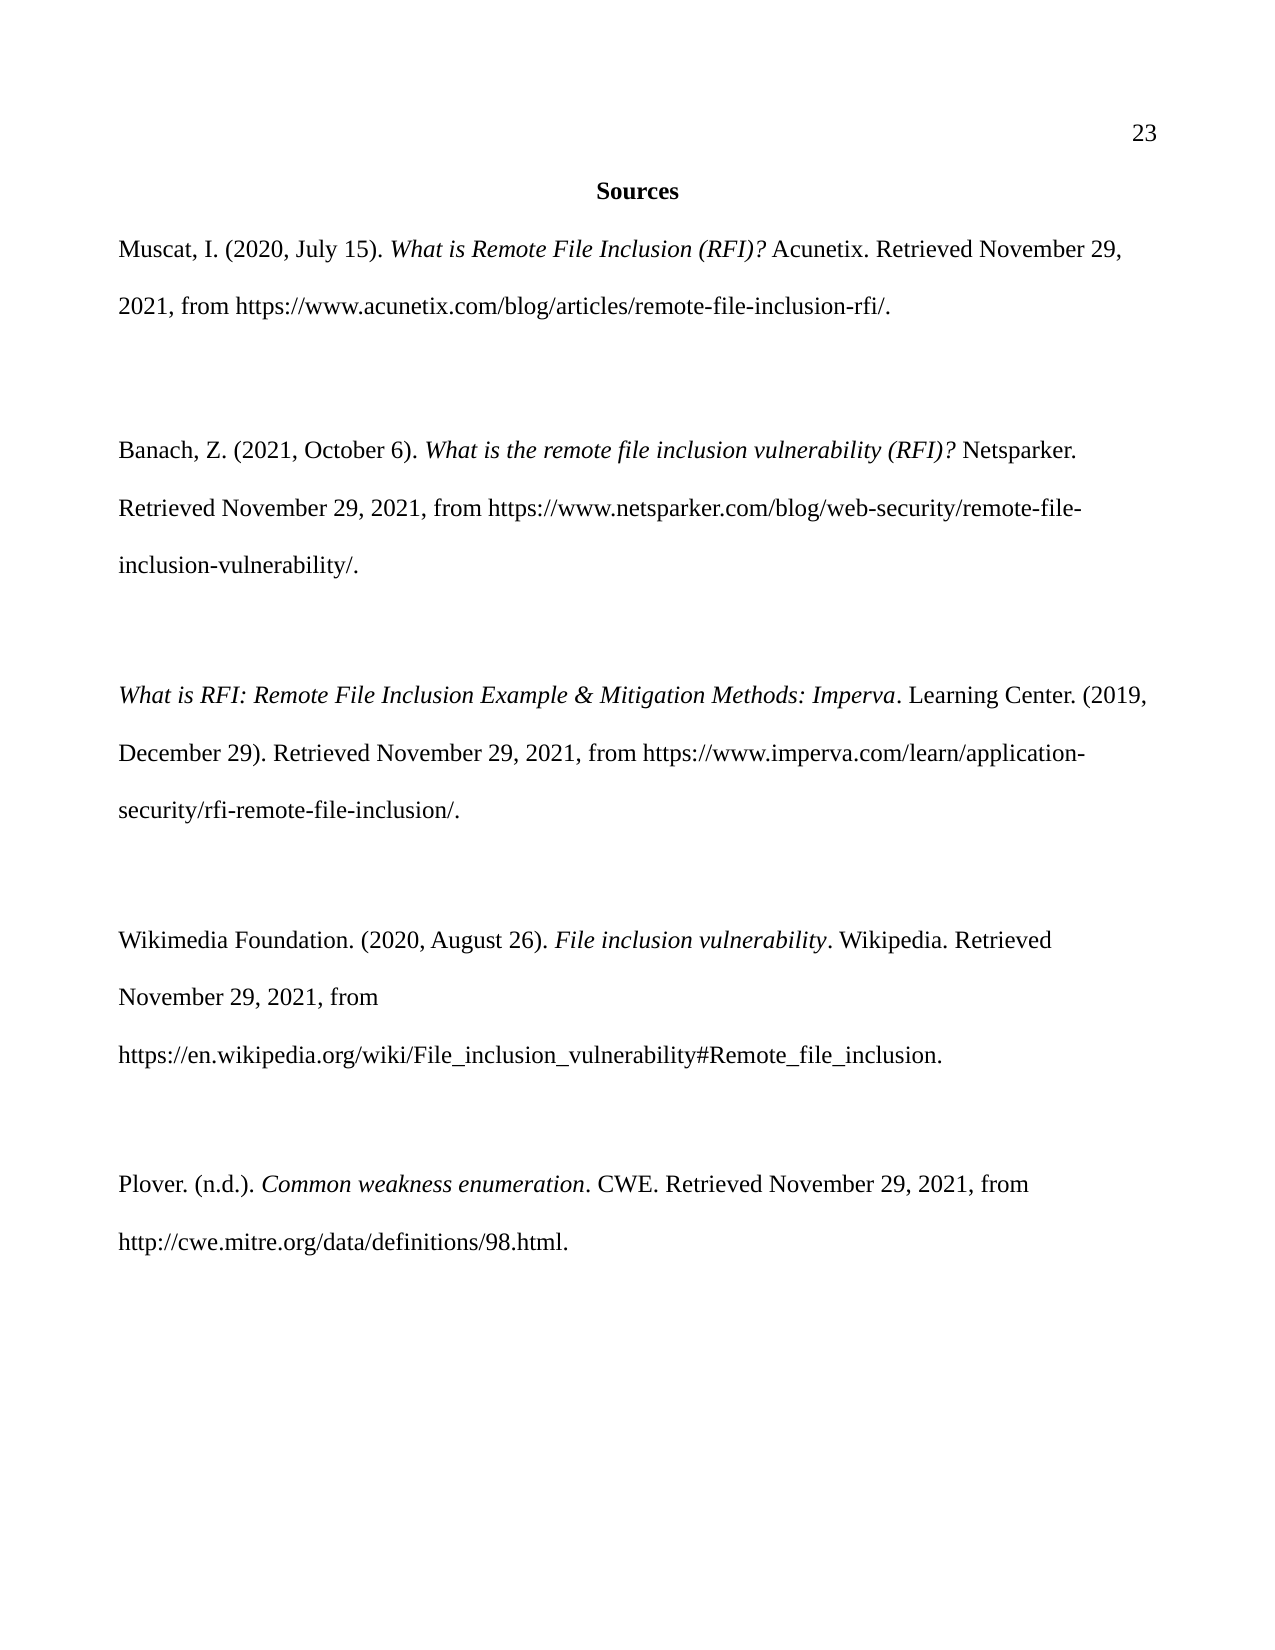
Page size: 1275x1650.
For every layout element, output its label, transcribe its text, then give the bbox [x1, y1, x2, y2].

text What is RFI: Remote File Inclusion Example & Mitigation Methods: Imperva. Learning Center. (2019, December 29). Retrieved November 29, 2021, from https://www.imperva.com/learn/application-security/rfi-remote-file-inclusion/. [118, 680, 1157, 824]
text Muscat, I. (2020, July 15). What is Remote File Inclusion (RFI)? Acunetix. Retrieved November 29, 2021, from https://www.acunetix.com/blog/articles/remote-file-inclusion-rfi/. [118, 234, 1157, 320]
text Banach, Z. (2021, October 6). What is the remote file inclusion vulnerability (RFI)? Netsparker. Retrieved November 29, 2021, from https://www.netsparker.com/blog/web-security/remote-file-inclusion-vulnerability/. [118, 436, 1157, 579]
text Plover. (n.d.). Common weakness enumeration. CWE. Retrieved November 29, 2021, from http://cwe.mitre.org/data/definitions/98.html. [118, 1169, 1157, 1256]
text Wikimedia Foundation. (2020, August 26). File inclusion vulnerability. Wikipedia. Retrieved November 29, 2021, from https://en.wikipedia.org/wiki/File_inclusion_vulnerability#Remote_file_inclusion. [118, 925, 1157, 1068]
text Sources [118, 176, 1157, 205]
